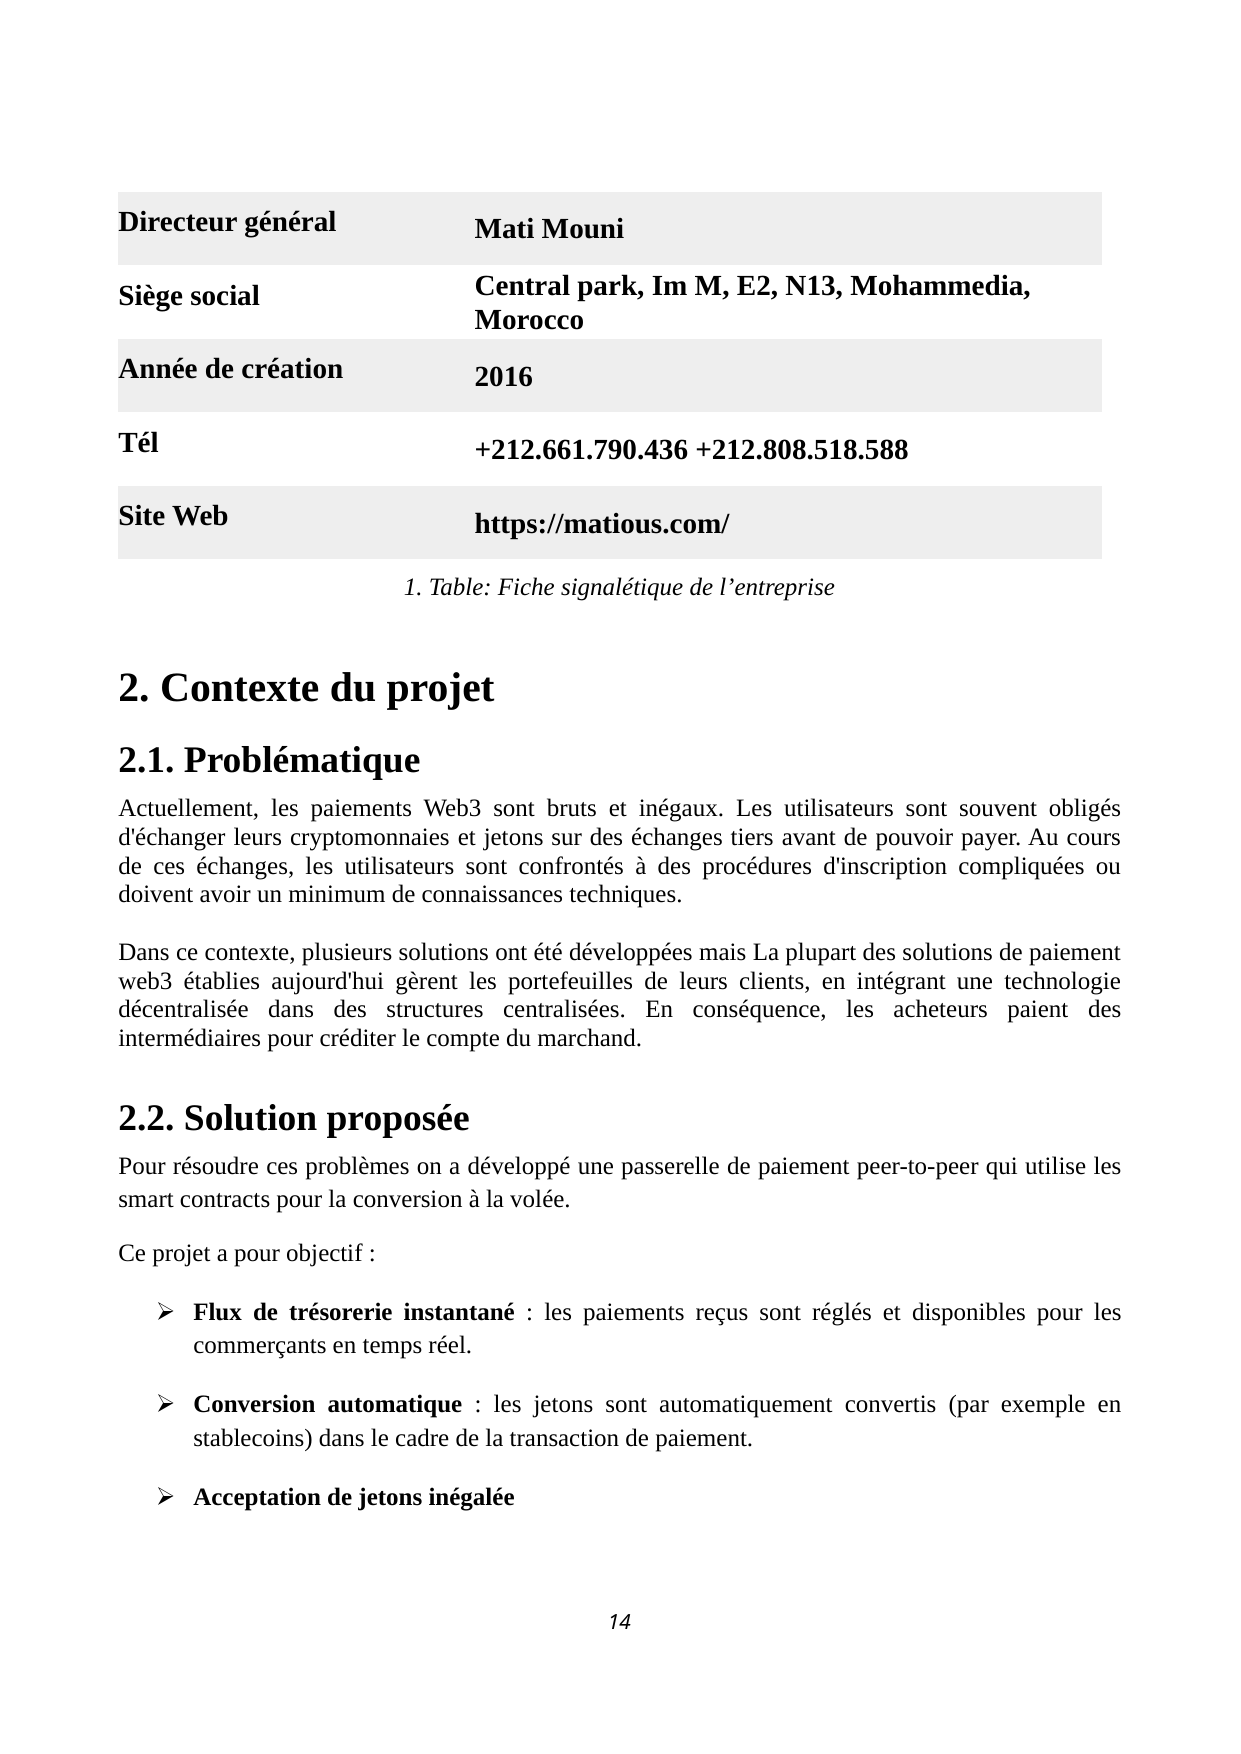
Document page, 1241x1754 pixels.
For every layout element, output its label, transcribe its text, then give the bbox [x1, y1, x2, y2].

table_cell Directeur général [118, 192, 474, 265]
table_cell Site Web [118, 486, 474, 559]
table_cell Année de création [118, 339, 474, 412]
table_cell [118, 118, 474, 192]
table_cell Tél [118, 412, 474, 486]
text Dans ce contexte, plusieurs solutions ont été développées mais La plupart des solutions de paiement web3 établies aujourd'hui gèrent les portefeuilles de leurs clients, en intégrant une technologie décentralisée dans des structures centralisées. En conséquence, les acheteurs paient des intermédiaires pour créditer le compte du marchand. [118, 937, 1122, 1052]
list Acceptation de jetons inégalée [156, 1482, 1122, 1511]
table_cell +212.661.790.436 +212.808.518.588 [474, 412, 1102, 486]
table_cell https://matious.com/ [474, 486, 1102, 559]
text Ce projet a pour objectif : [118, 1238, 1122, 1266]
subtitle 2. Contexte du projet [118, 663, 1122, 711]
table_cell 2016 [474, 339, 1102, 412]
text 1. Table: Fiche signalétique de l’entreprise [118, 572, 1122, 601]
table_cell Siège social [118, 265, 474, 339]
table_cell Mati Mouni [474, 192, 1102, 265]
text Pour résoudre ces problèmes on a développé une passerelle de paiement peer-to-peer qui utilise les smart contracts pour la conversion à la volée. [118, 1151, 1122, 1213]
subtitle 2.1. Problématique [118, 738, 1122, 781]
table_cell Central park, Im M, E2, N13, Mohammedia, Morocco [474, 265, 1102, 339]
subtitle 2.2. Solution proposée [118, 1095, 1122, 1138]
text Actuellement, les paiements Web3 sont bruts et inégaux. Les utilisateurs sont souvent obligés d'échanger leurs cryptomonnaies et jetons sur des échanges tiers avant de pouvoir payer. Au cours de ces échanges, les utilisateurs sont confrontés à des procédures d'inscription compliquées ou doivent avoir un minimum de connaissances techniques. [118, 793, 1122, 908]
table_cell [474, 118, 1102, 192]
list Conversion automatique : les jetons sont automatiquement convertis (par exemple en stablecoins) dans le cadre de la transaction de paiement. [156, 1389, 1122, 1451]
list Flux de trésorerie instantané : les paiements reçus sont réglés et disponibles pour les commerçants en temps réel. [156, 1297, 1122, 1359]
